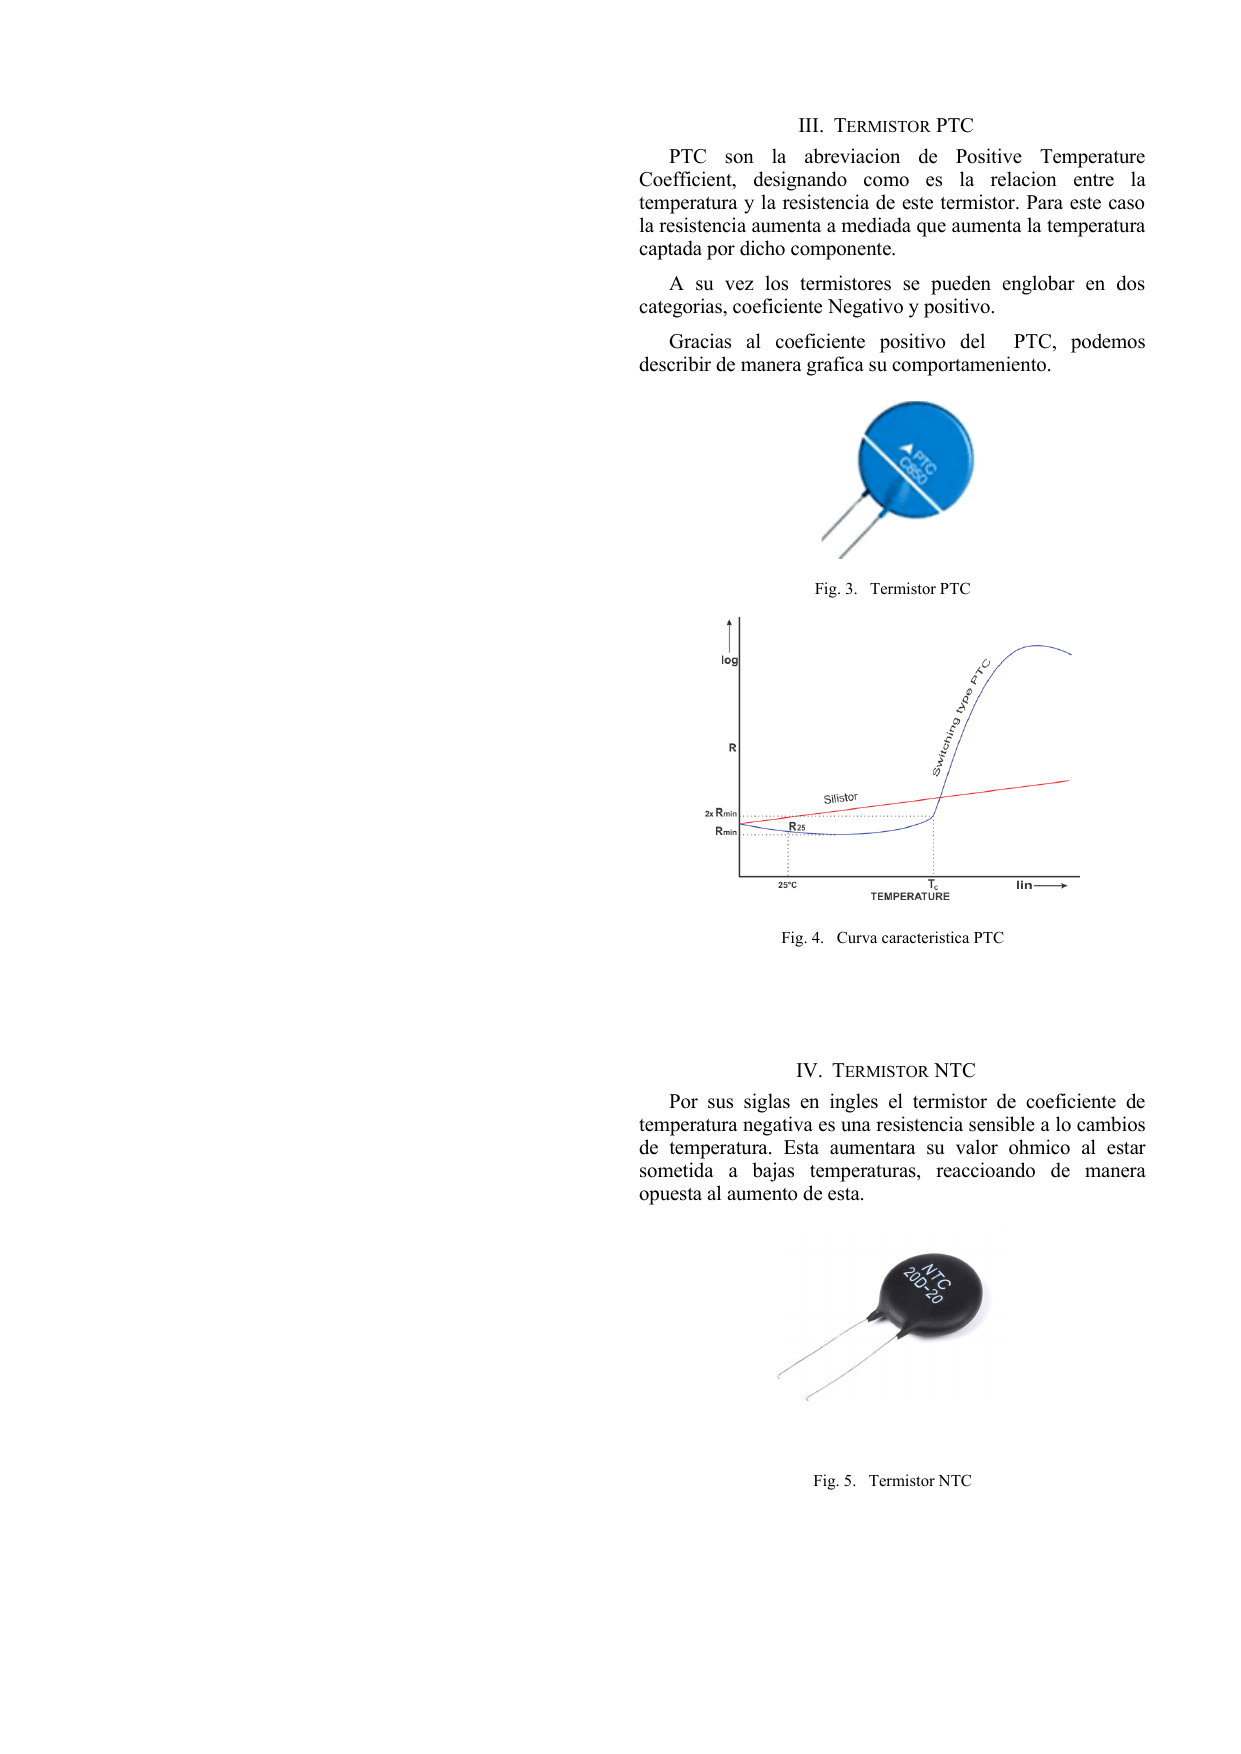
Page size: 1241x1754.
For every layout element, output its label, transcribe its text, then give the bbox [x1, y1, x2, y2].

list Curva caracteristica PTC [639, 627, 1146, 947]
list Termistor PTC [639, 397, 1146, 598]
subtitle Termistor NTC [639, 1058, 1146, 1082]
subtitle Termistor PTC [639, 113, 1146, 137]
picture [705, 617, 1080, 900]
picture [776, 1227, 1009, 1402]
list Termistor NTC [639, 1471, 1146, 1490]
text Por sus siglas en ingles el termistor de coeficiente de temperatura negativa es una resistencia sensible a lo cambios de temperatura. Esta aumentara su valor ohmico al estar sometida a bajas temperaturas, reaccioando de manera opuesta al aumento de esta. [639, 1091, 1146, 1205]
text A su vez los termistores se pueden englobar en dos categorias, coeficiente Negativo y positivo. [639, 272, 1146, 318]
text Gracias al coeficiente positivo del PTC, podemos describir de manera grafica su comportameniento. [639, 331, 1146, 376]
picture [821, 401, 979, 559]
text PTC son la abreviacion de Positive Temperature Coefficient, designando como es la relacion entre la temperatura y la resistencia de este termistor. Para este caso la resistencia aumenta a mediada que aumenta la temperatura captada por dicho componente. [639, 145, 1146, 260]
